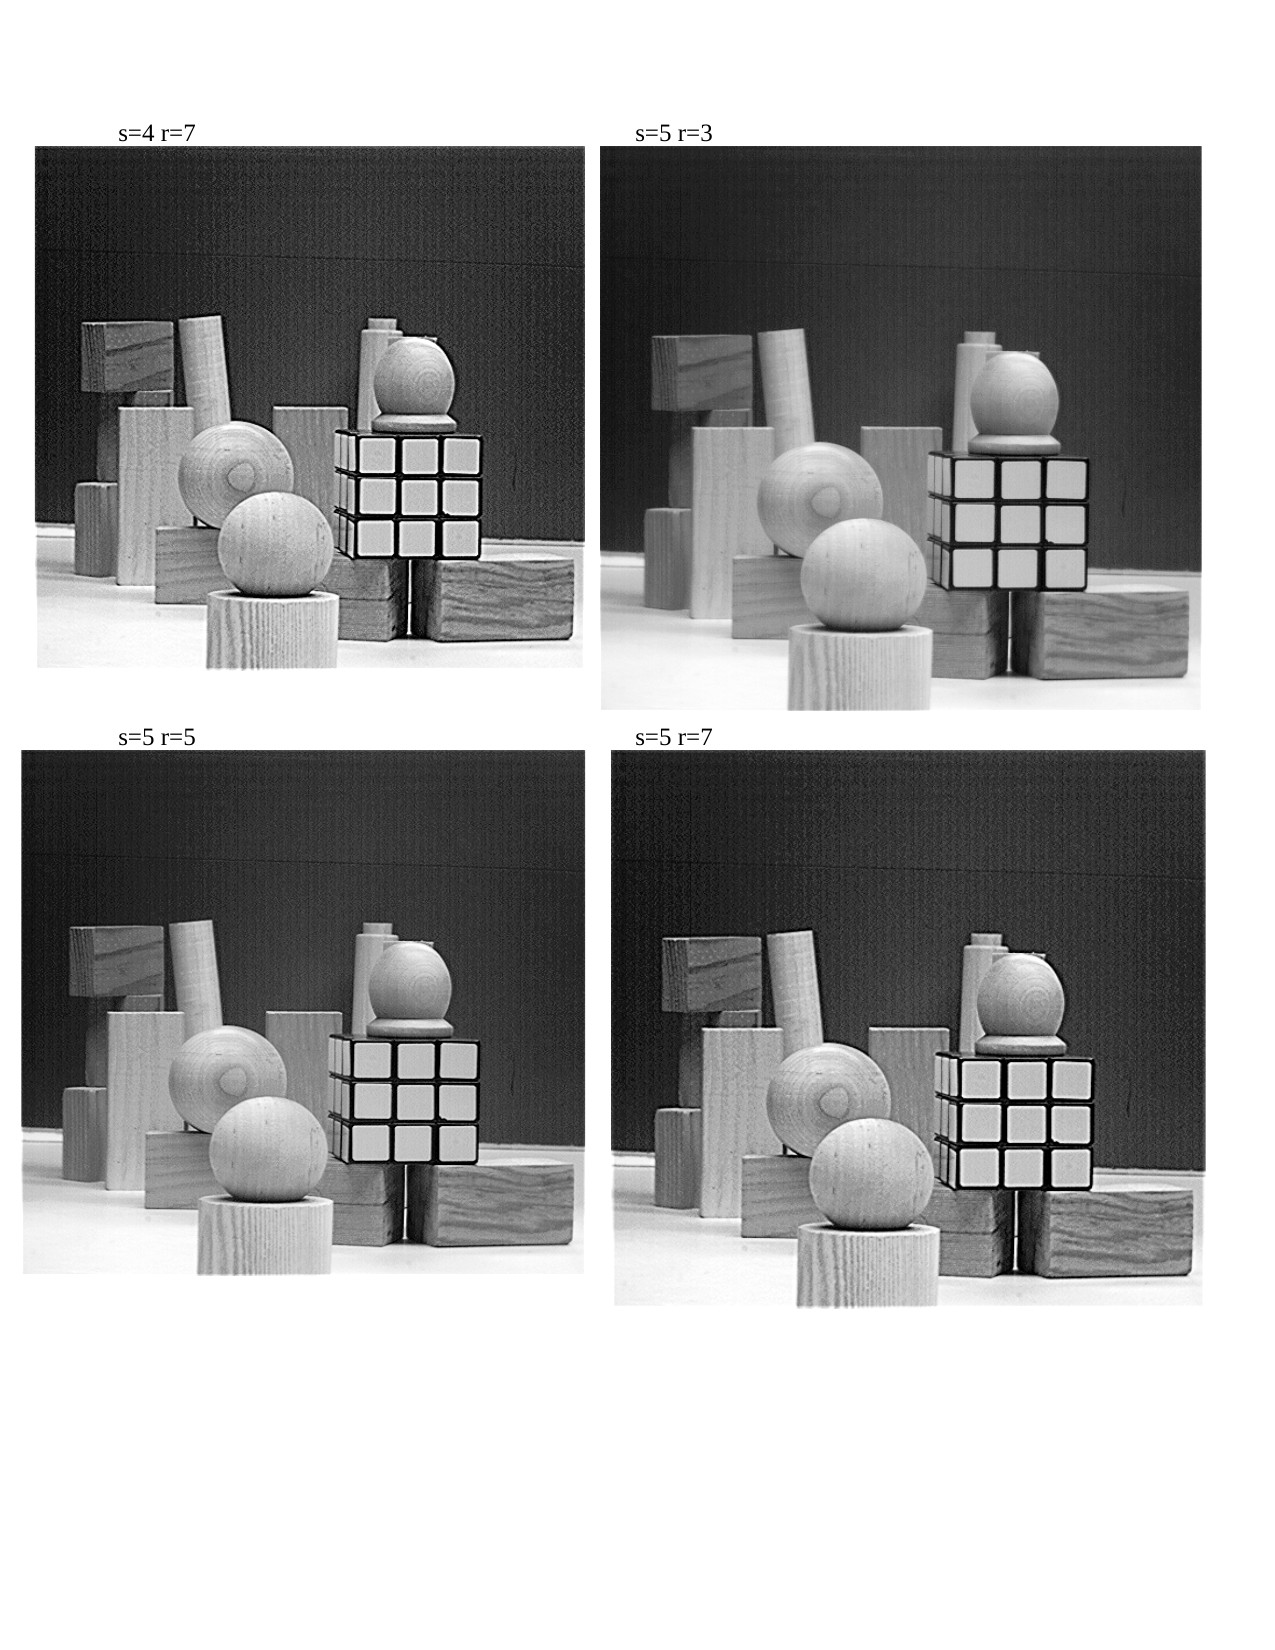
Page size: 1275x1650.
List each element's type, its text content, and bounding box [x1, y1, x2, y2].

text s=5 r=5 s=5 r=7 [118, 722, 1157, 751]
text s=4 r=7 s=5 r=3 [118, 118, 1157, 147]
picture [21, 750, 586, 1276]
picture [611, 750, 1206, 1309]
picture [34, 146, 585, 671]
picture [600, 146, 1202, 711]
